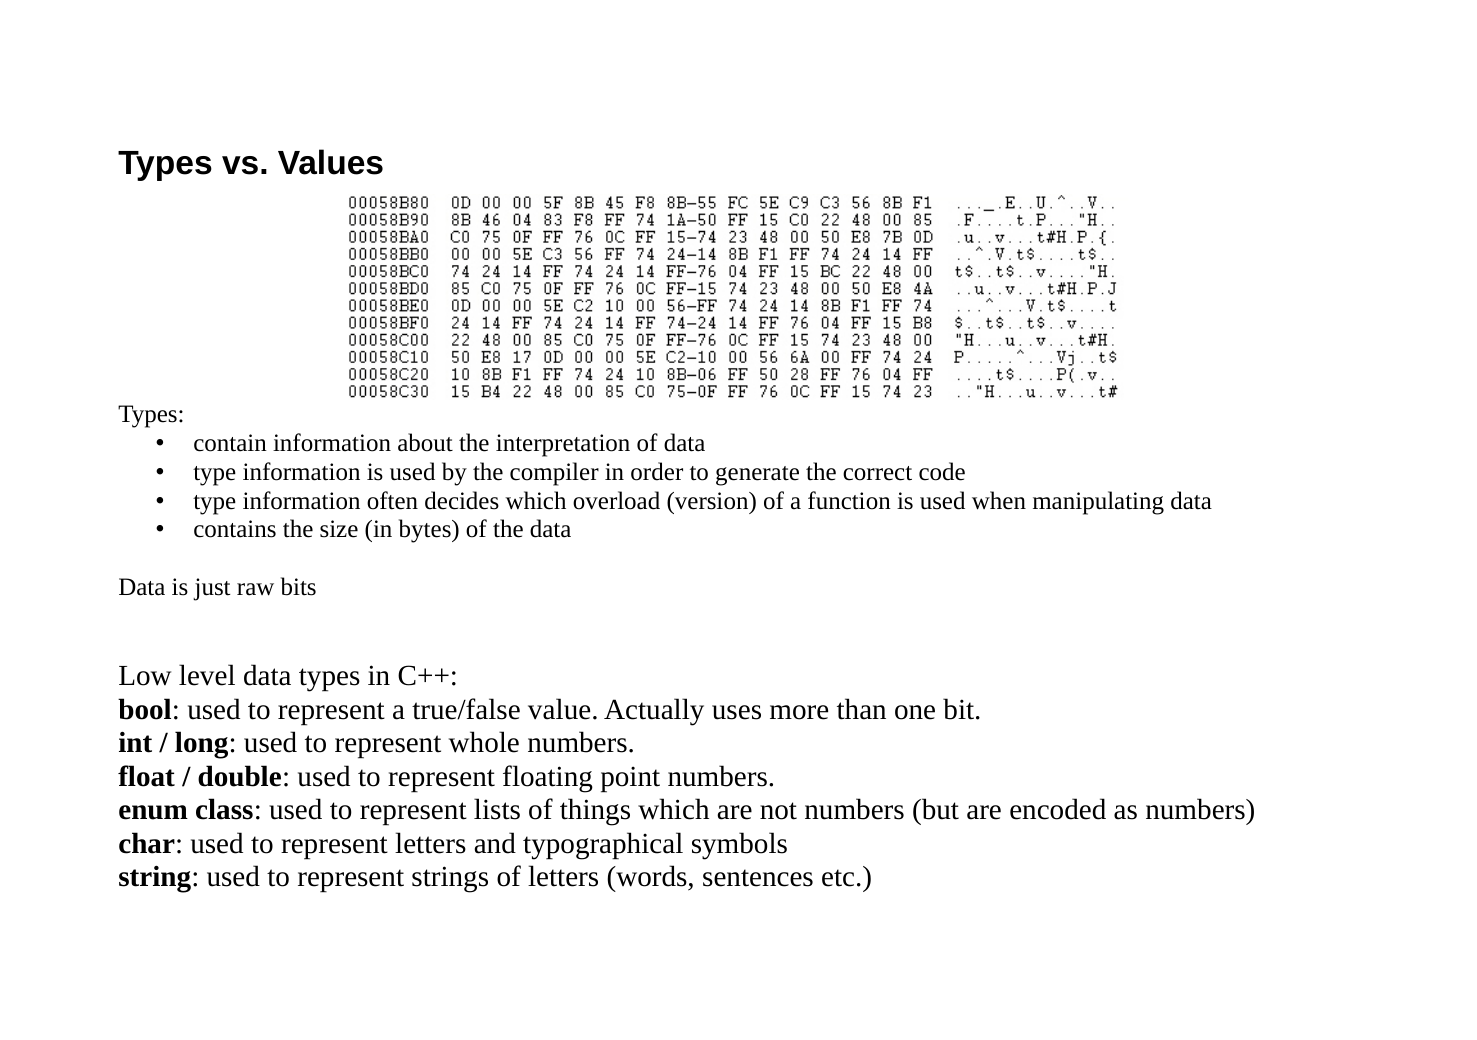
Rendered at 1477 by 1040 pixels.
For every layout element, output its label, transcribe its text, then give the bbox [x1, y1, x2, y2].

text string: used to represent strings of letters (words, sentences etc.) [118, 859, 1358, 893]
subtitle Types vs. Values [118, 143, 1358, 182]
text Low level data types in C++: [118, 658, 1358, 692]
list contain information about the interpretation of data [156, 428, 1358, 457]
picture [347, 194, 1129, 400]
text int / long: used to represent whole numbers. [118, 725, 1358, 759]
text bool: used to represent a true/false value. Actually uses more than one bit. [118, 692, 1358, 725]
list type information is used by the compiler in order to generate the correct code [156, 457, 1358, 486]
list contains the size (in bytes) of the data [156, 514, 1358, 543]
text Data is just raw bits [118, 572, 1358, 601]
list type information often decides which overload (version) of a function is used when manipulating data [156, 486, 1358, 514]
text char: used to represent letters and typographical symbols [118, 826, 1358, 859]
text float / double: used to represent floating point numbers. [118, 759, 1358, 792]
text enum class: used to represent lists of things which are not numbers (but are encoded as numbers) [118, 792, 1358, 826]
text Types: [118, 194, 1358, 428]
